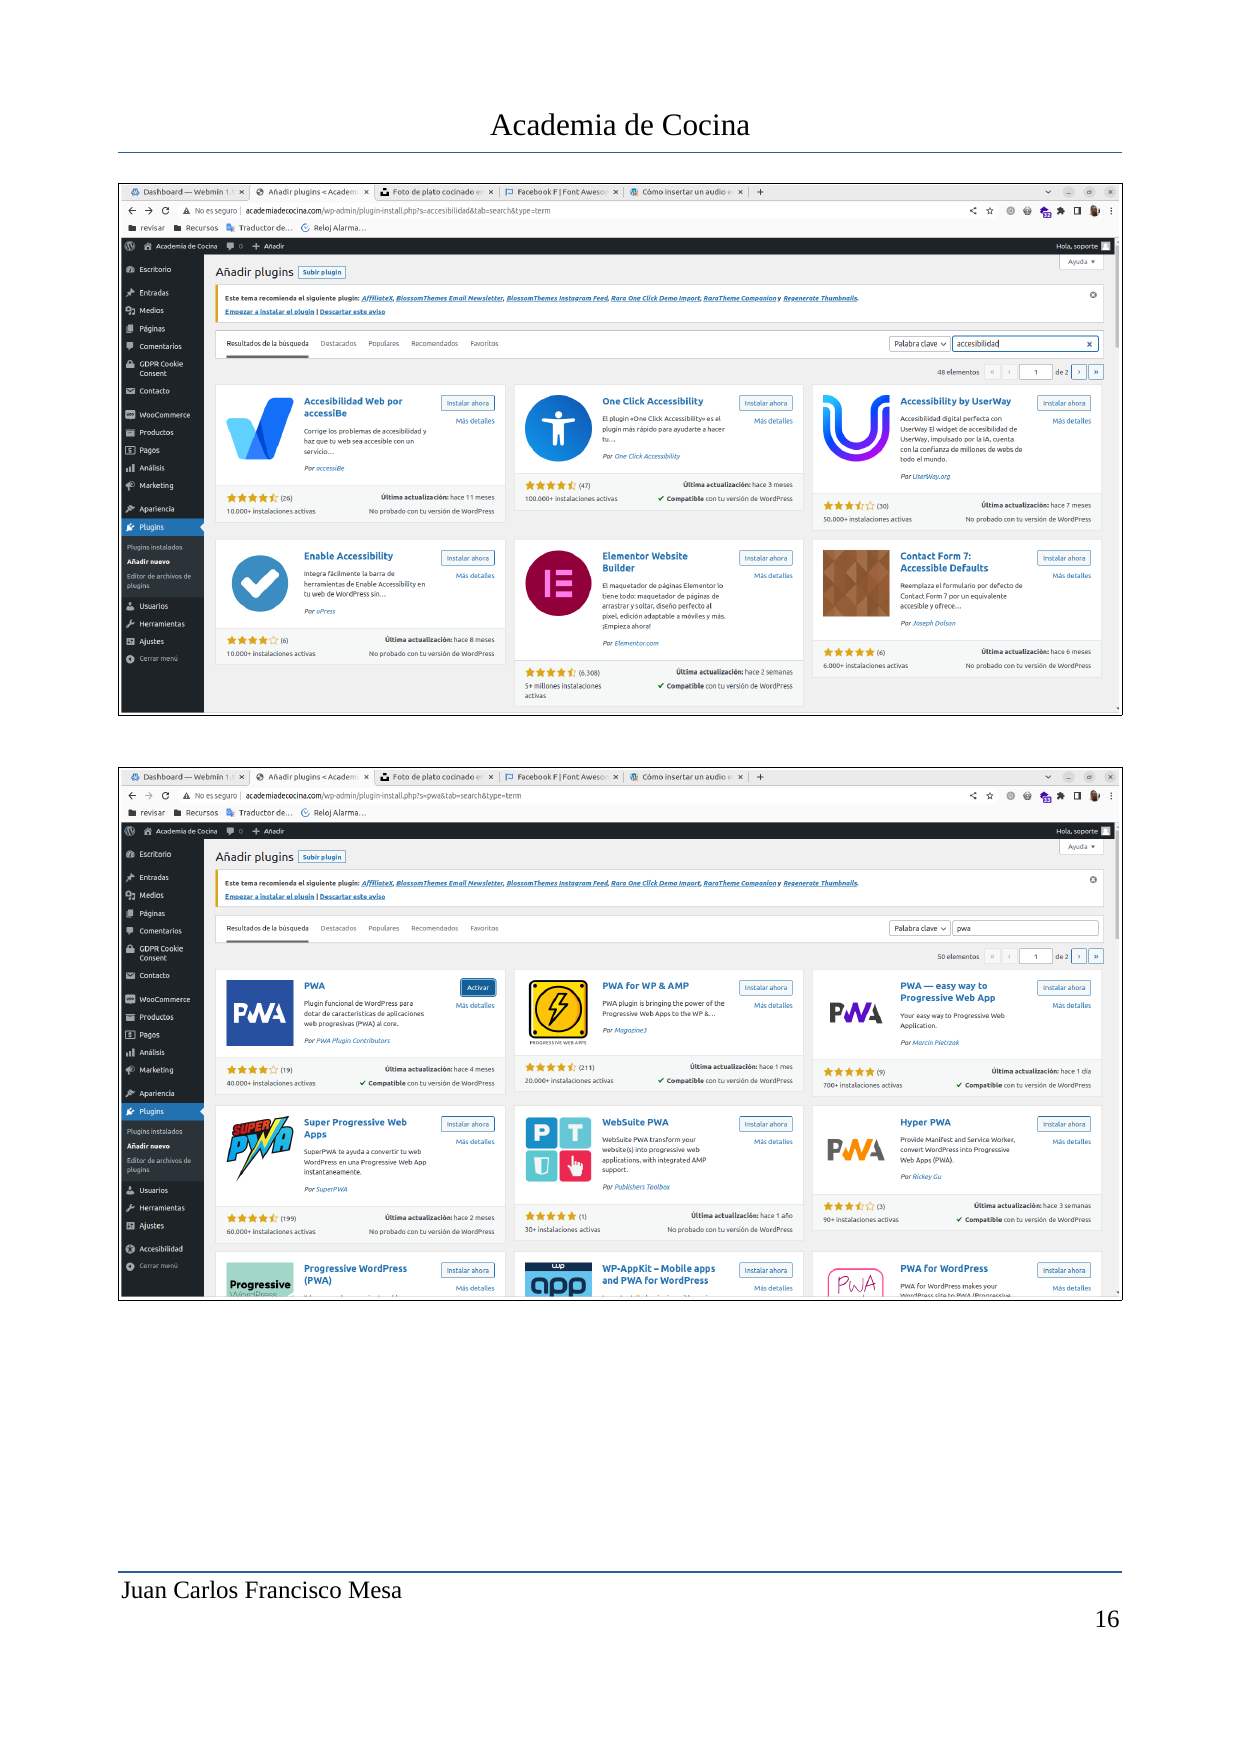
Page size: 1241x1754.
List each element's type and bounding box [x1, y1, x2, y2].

picture [121, 185, 1119, 713]
picture [121, 770, 1119, 1297]
